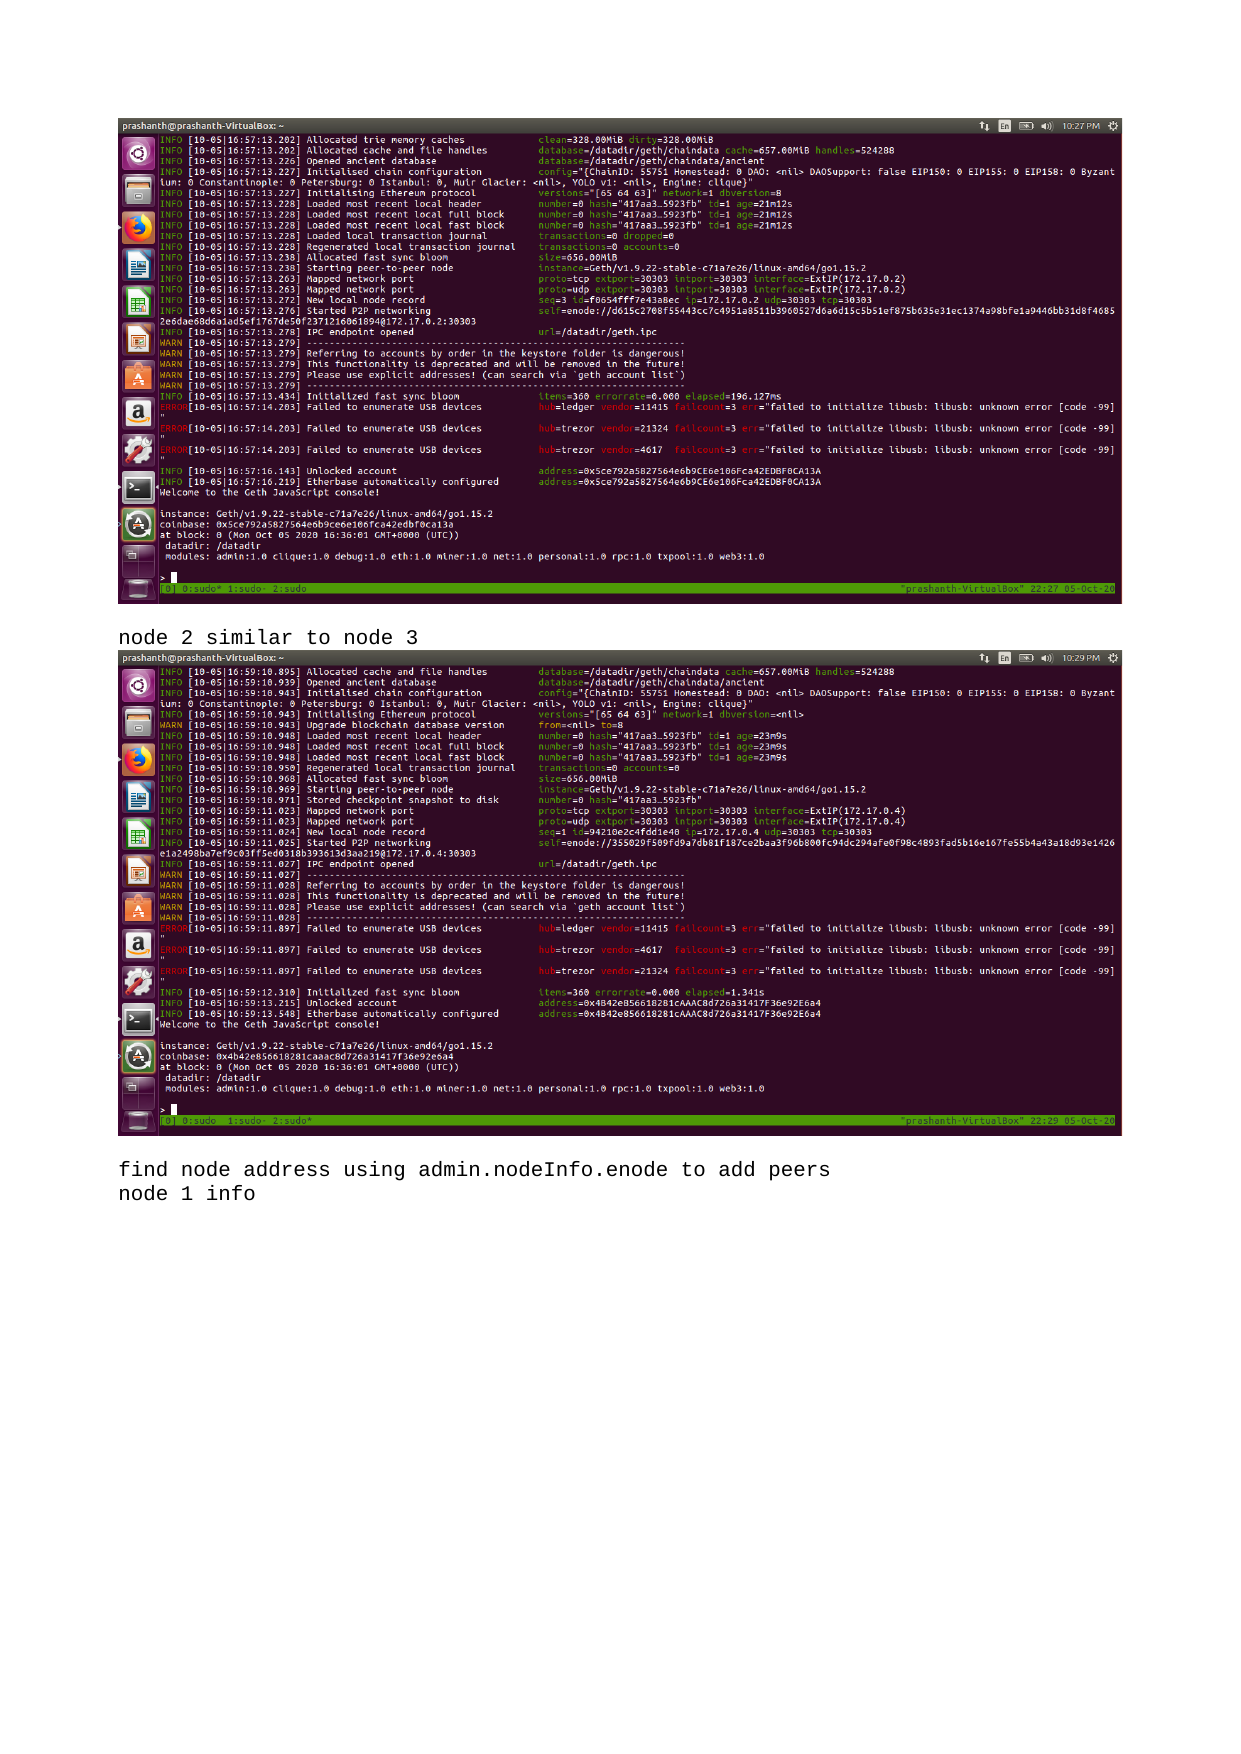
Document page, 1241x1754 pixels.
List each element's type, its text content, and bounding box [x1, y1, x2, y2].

picture [118, 650, 1123, 1136]
text node 2 similar to node 3 [118, 627, 1122, 650]
text node 1 info [118, 1183, 1122, 1206]
text find node address using admin.nodeInfo.enode to add peers [118, 1159, 1122, 1183]
picture [118, 118, 1123, 604]
